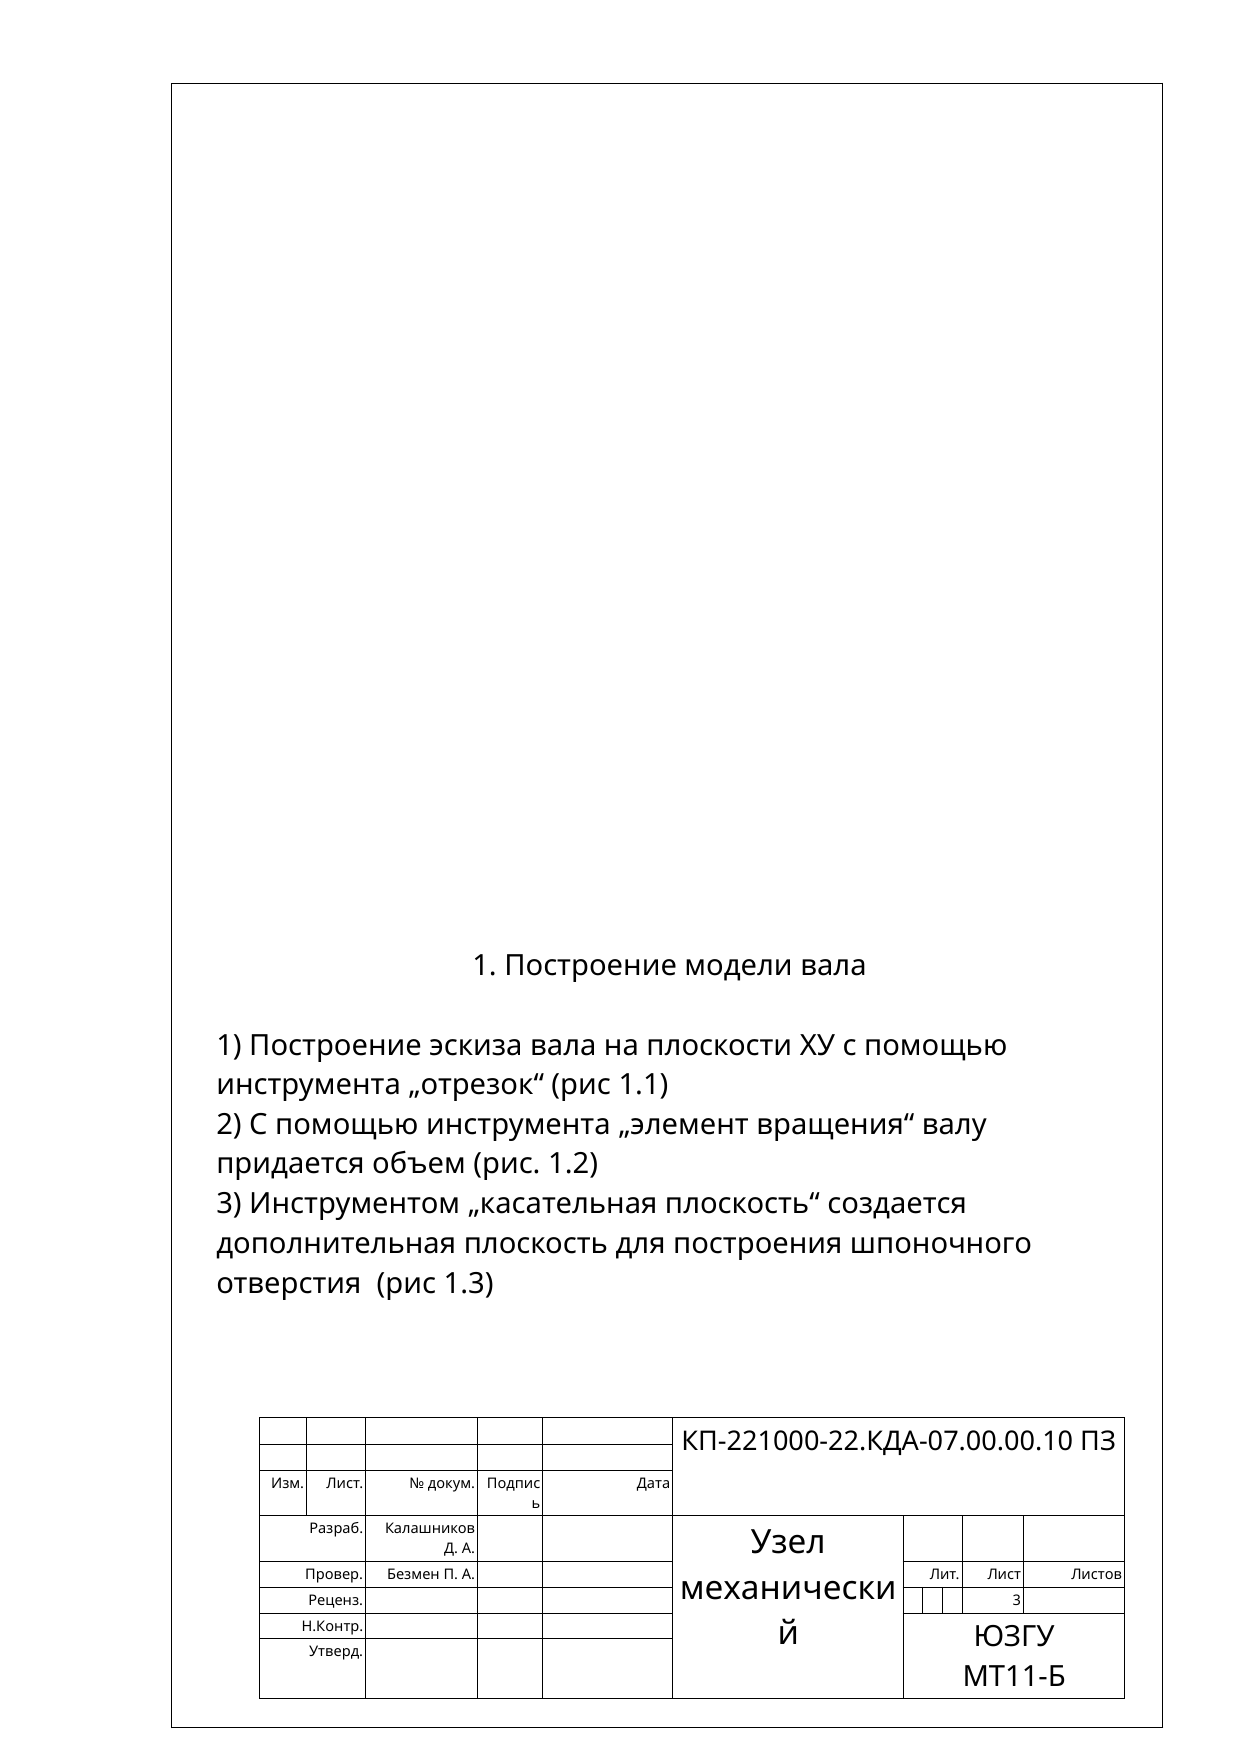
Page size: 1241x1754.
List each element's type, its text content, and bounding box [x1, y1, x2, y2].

text 1. Построение модели вала [216, 944, 1123, 984]
text 3) Инструментом „касательная плоскость“ создается дополнительная плоскость для построения шпоночного отверстия (рис 1.3) [216, 1182, 1123, 1302]
text 1) Построение эскиза вала на плоскости ХУ с помощью инструмента „отрезок“ (рис 1.1) [216, 1024, 1123, 1103]
text 2) С помощью инструмента „элемент вращения“ валу придается объем (рис. 1.2) [216, 1103, 1123, 1182]
